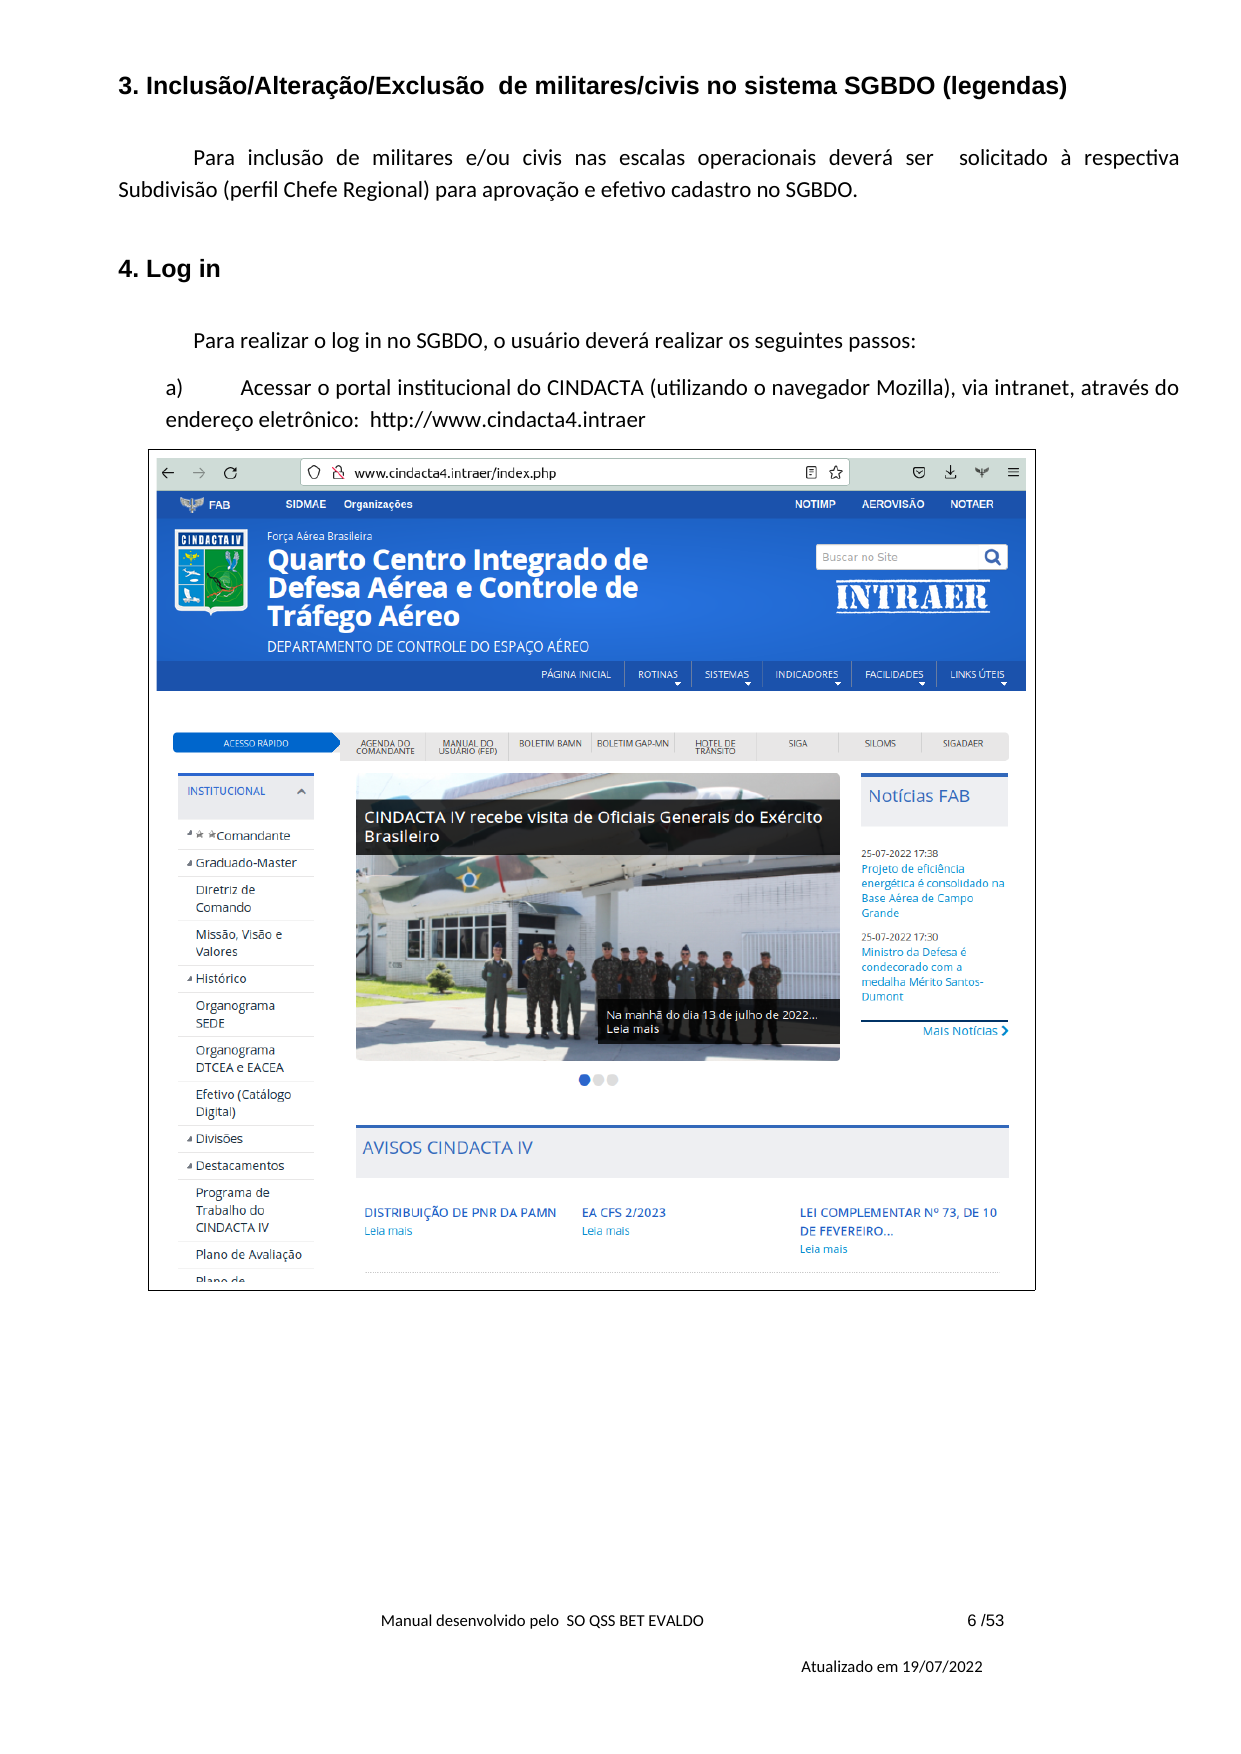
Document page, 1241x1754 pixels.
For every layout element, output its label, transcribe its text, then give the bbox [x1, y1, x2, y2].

picture [156, 458, 1026, 1282]
subtitle 3. Inclusão/Alteração/Exclusão de militares/civis no sistema SGBDO (legendas) [118, 71, 1181, 99]
subtitle 4. Log in [118, 254, 1023, 283]
list Acessar o portal institucional do CINDACTA (utilizando o navegador Mozilla), via intranet, através do endereço eletrônico: http://www.cindacta4.intraer [165, 373, 1181, 433]
text Para inclusão de militares e/ou civis nas escalas operacionais deverá ser solicitado à respectiva Subdivisão (perfil Chefe Regional) para aprovação e efetivo cadastro no SGBDO. [118, 143, 1181, 203]
text Para realizar o log in no SGBDO, o usuário deverá realizar os seguintes passos: [118, 326, 1181, 354]
